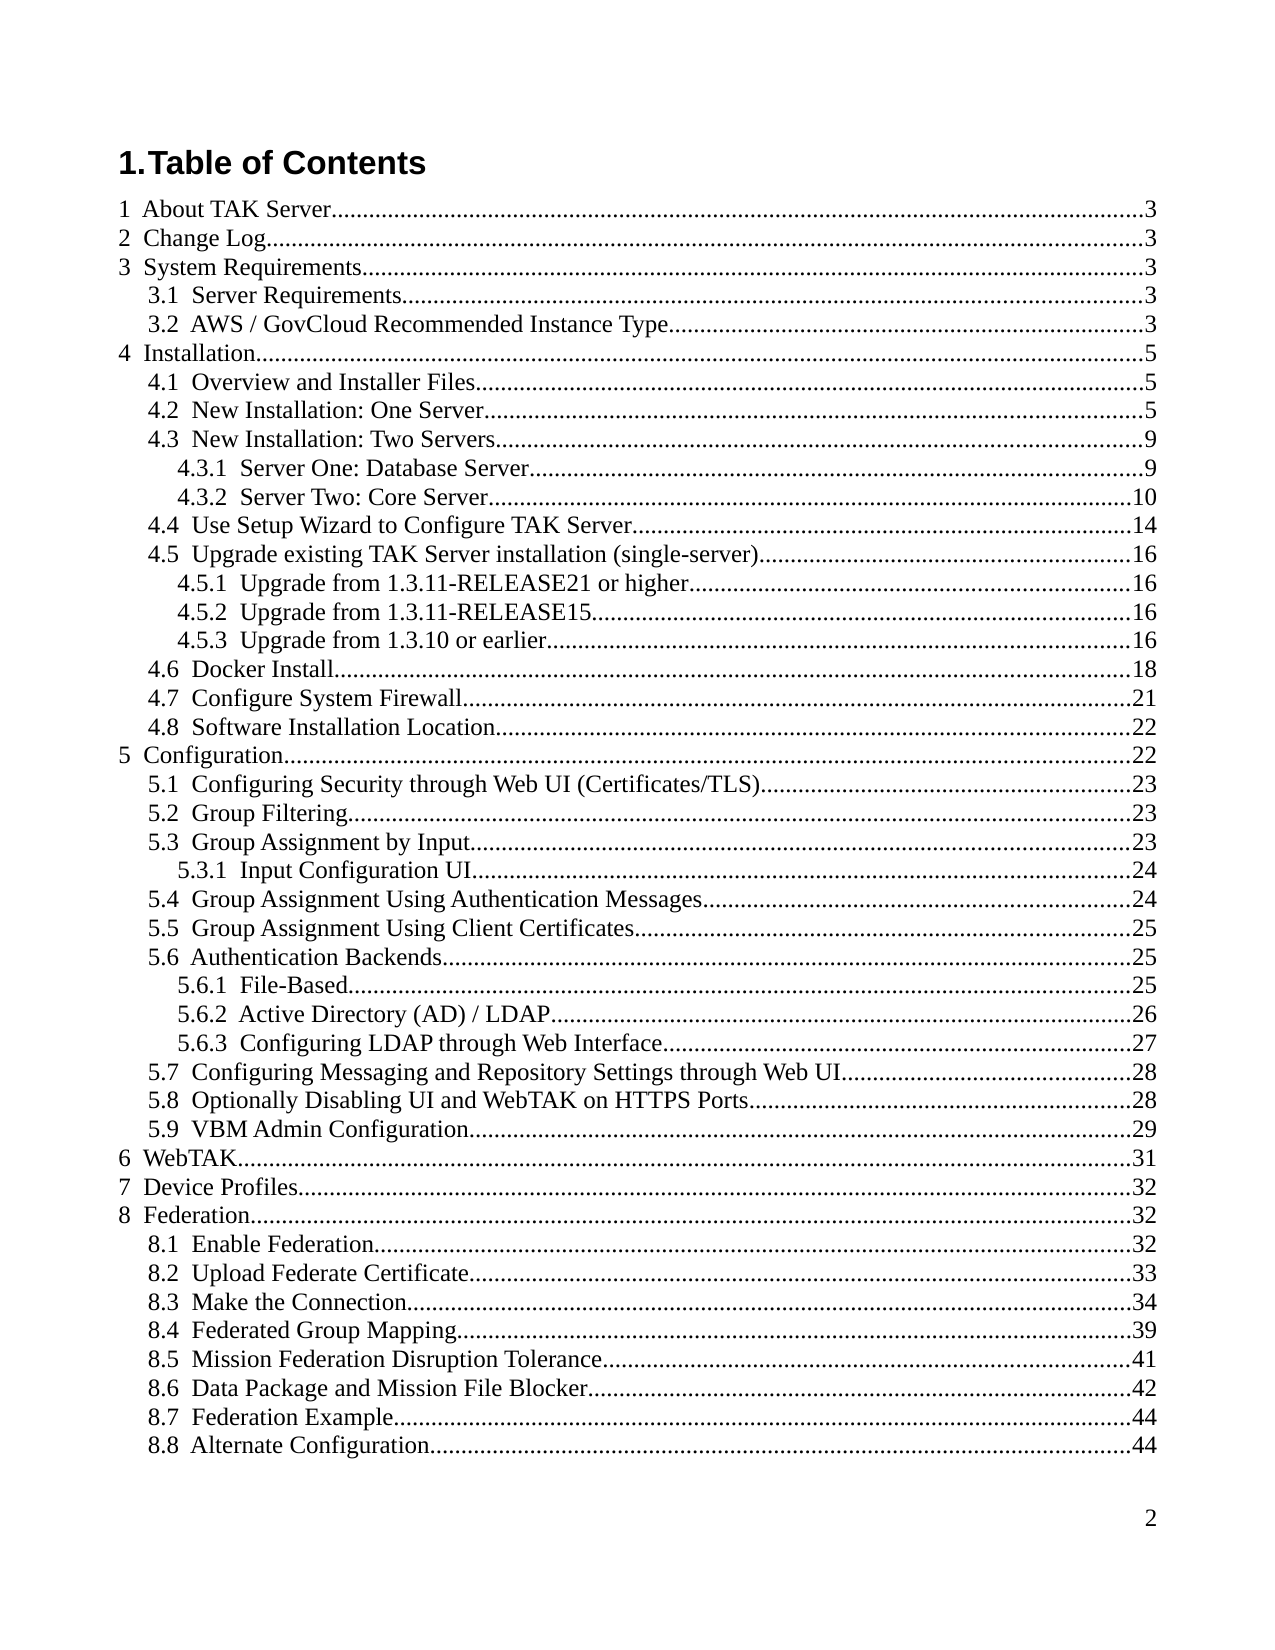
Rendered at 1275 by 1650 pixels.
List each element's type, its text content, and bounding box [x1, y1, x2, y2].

text 5.2 Group Filtering 23 [148, 798, 1157, 827]
text 8.4 Federated Group Mapping 39 [148, 1315, 1157, 1344]
text 5.6.1 File-Based 25 [177, 970, 1157, 999]
text 5 Configuration 22 [118, 740, 1157, 769]
text 7 Device Profiles 32 [118, 1172, 1157, 1200]
text 3.2 AWS / GovCloud Recommended Instance Type 3 [148, 309, 1157, 338]
subtitle Table of Contents [118, 143, 1157, 182]
text 4.6 Docker Install 18 [148, 654, 1157, 683]
text 5.3 Group Assignment by Input 23 [148, 827, 1157, 855]
text 5.6.3 Configuring LDAP through Web Interface 27 [177, 1028, 1157, 1057]
text 2 Change Log 3 [118, 223, 1157, 252]
text 4.3.2 Server Two: Core Server 10 [177, 482, 1157, 510]
text 6 WebTAK 31 [118, 1143, 1157, 1172]
text 8.7 Federation Example 44 [148, 1402, 1157, 1430]
text 5.5 Group Assignment Using Client Certificates 25 [148, 913, 1157, 942]
text 8.1 Enable Federation 32 [148, 1229, 1157, 1258]
text 4.5.1 Upgrade from 1.3.11-RELEASE21 or higher 16 [177, 568, 1157, 597]
text 5.4 Group Assignment Using Authentication Messages 24 [148, 884, 1157, 913]
text 3 System Requirements 3 [118, 252, 1157, 280]
text 5.3.1 Input Configuration UI 24 [177, 855, 1157, 884]
text 4.1 Overview and Installer Files 5 [148, 367, 1157, 395]
text 8.8 Alternate Configuration 44 [148, 1430, 1157, 1459]
text 4 Installation 5 [118, 338, 1157, 367]
text 8.2 Upload Federate Certificate 33 [148, 1258, 1157, 1287]
text 4.5.2 Upgrade from 1.3.11-RELEASE15 16 [177, 597, 1157, 625]
text 8.6 Data Package and Mission File Blocker 42 [148, 1373, 1157, 1402]
text 5.6 Authentication Backends 25 [148, 942, 1157, 970]
text 4.2 New Installation: One Server 5 [148, 395, 1157, 424]
text 4.4 Use Setup Wizard to Configure TAK Server 14 [148, 510, 1157, 539]
text 4.3.1 Server One: Database Server 9 [177, 453, 1157, 482]
text 4.5 Upgrade existing TAK Server installation (single-server) 16 [148, 539, 1157, 568]
text 1 About TAK Server 3 [118, 194, 1157, 223]
text 5.9 VBM Admin Configuration 29 [148, 1114, 1157, 1143]
text 3.1 Server Requirements 3 [148, 280, 1157, 309]
text 4.5.3 Upgrade from 1.3.10 or earlier 16 [177, 625, 1157, 654]
text 5.7 Configuring Messaging and Repository Settings through Web UI 28 [148, 1057, 1157, 1085]
text 4.7 Configure System Firewall 21 [148, 683, 1157, 712]
text 4.3 New Installation: Two Servers 9 [148, 424, 1157, 453]
text 5.6.2 Active Directory (AD) / LDAP 26 [177, 999, 1157, 1028]
text 8.3 Make the Connection 34 [148, 1287, 1157, 1315]
text 5.8 Optionally Disabling UI and WebTAK on HTTPS Ports 28 [148, 1085, 1157, 1114]
text 4.8 Software Installation Location 22 [148, 712, 1157, 740]
text 5.1 Configuring Security through Web UI (Certificates/TLS) 23 [148, 769, 1157, 798]
text 8 Federation 32 [118, 1200, 1157, 1229]
text 8.5 Mission Federation Disruption Tolerance 41 [148, 1344, 1157, 1373]
